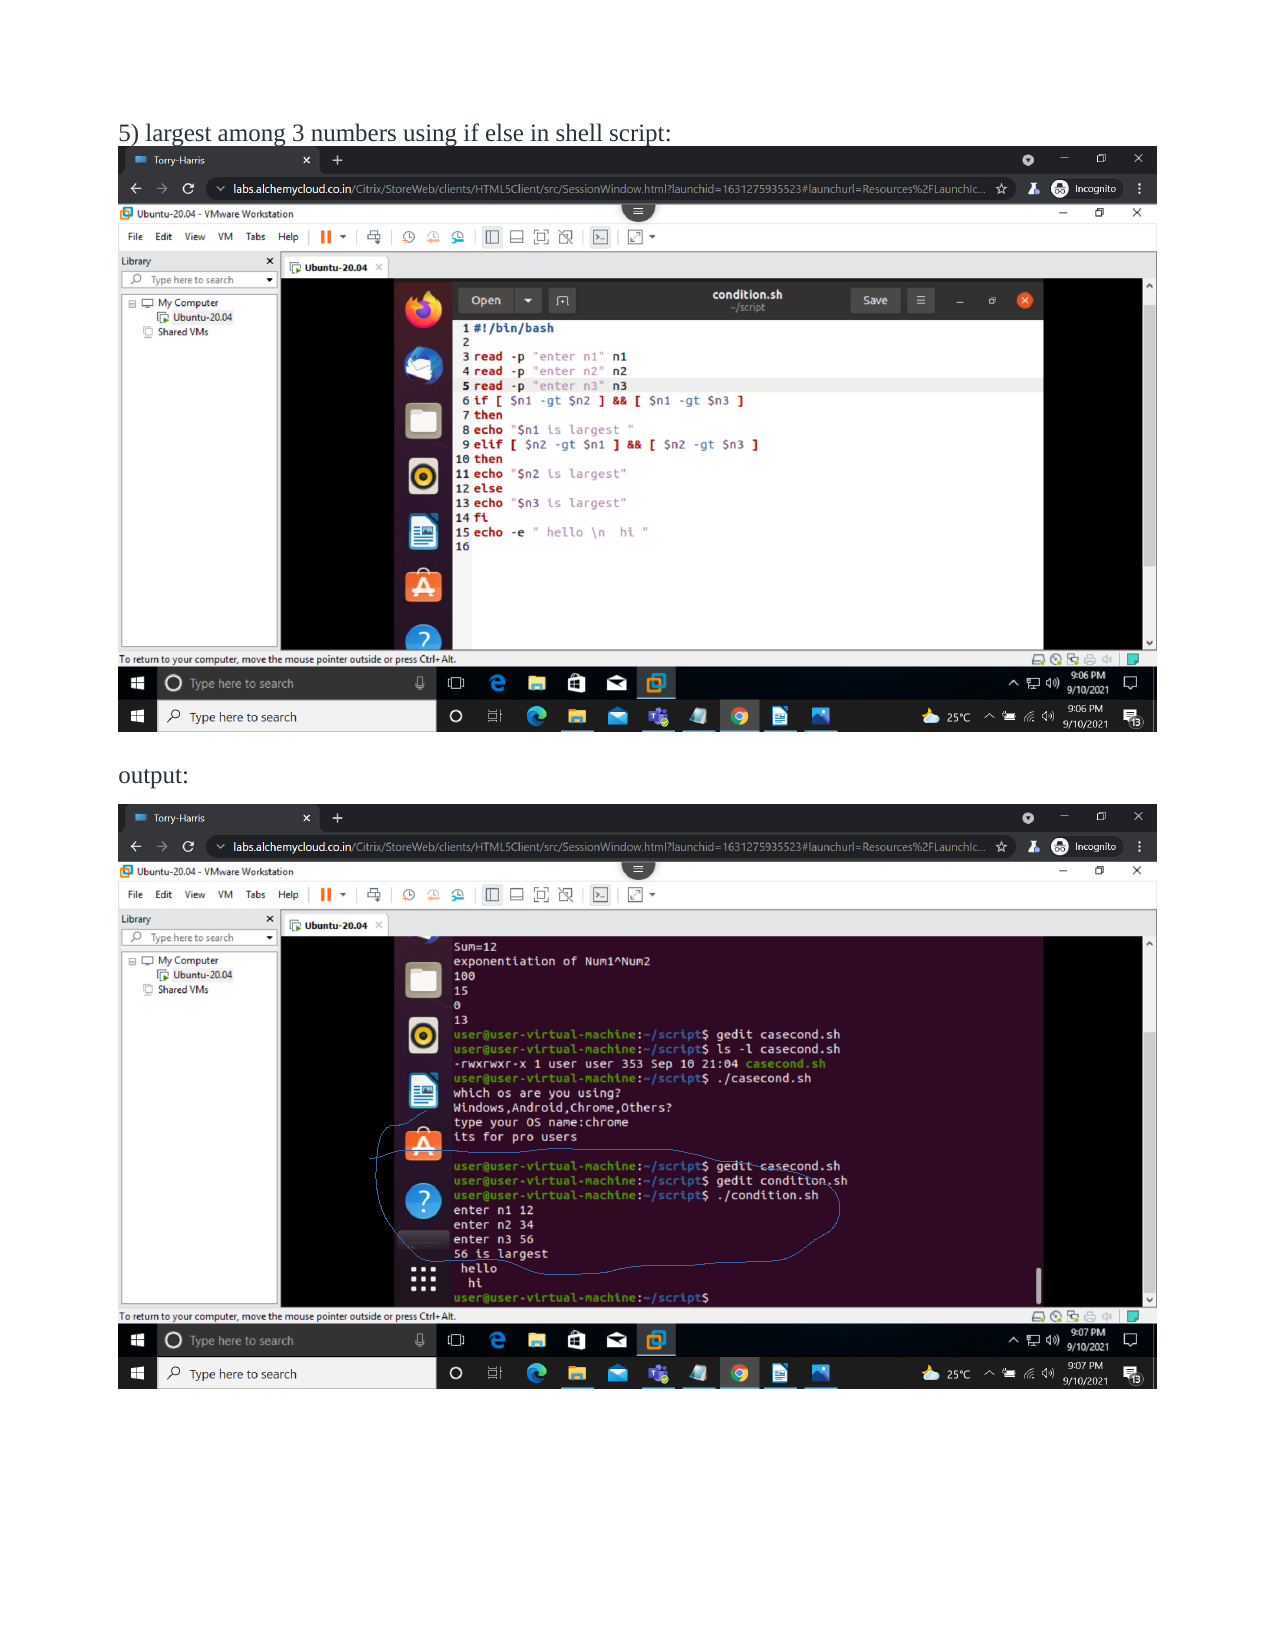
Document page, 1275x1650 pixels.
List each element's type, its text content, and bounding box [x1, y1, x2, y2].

text output: [118, 760, 1157, 789]
text 5) largest among 3 numbers using if else in shell script: [118, 118, 1157, 146]
picture [118, 804, 1157, 1389]
picture [118, 146, 1157, 732]
